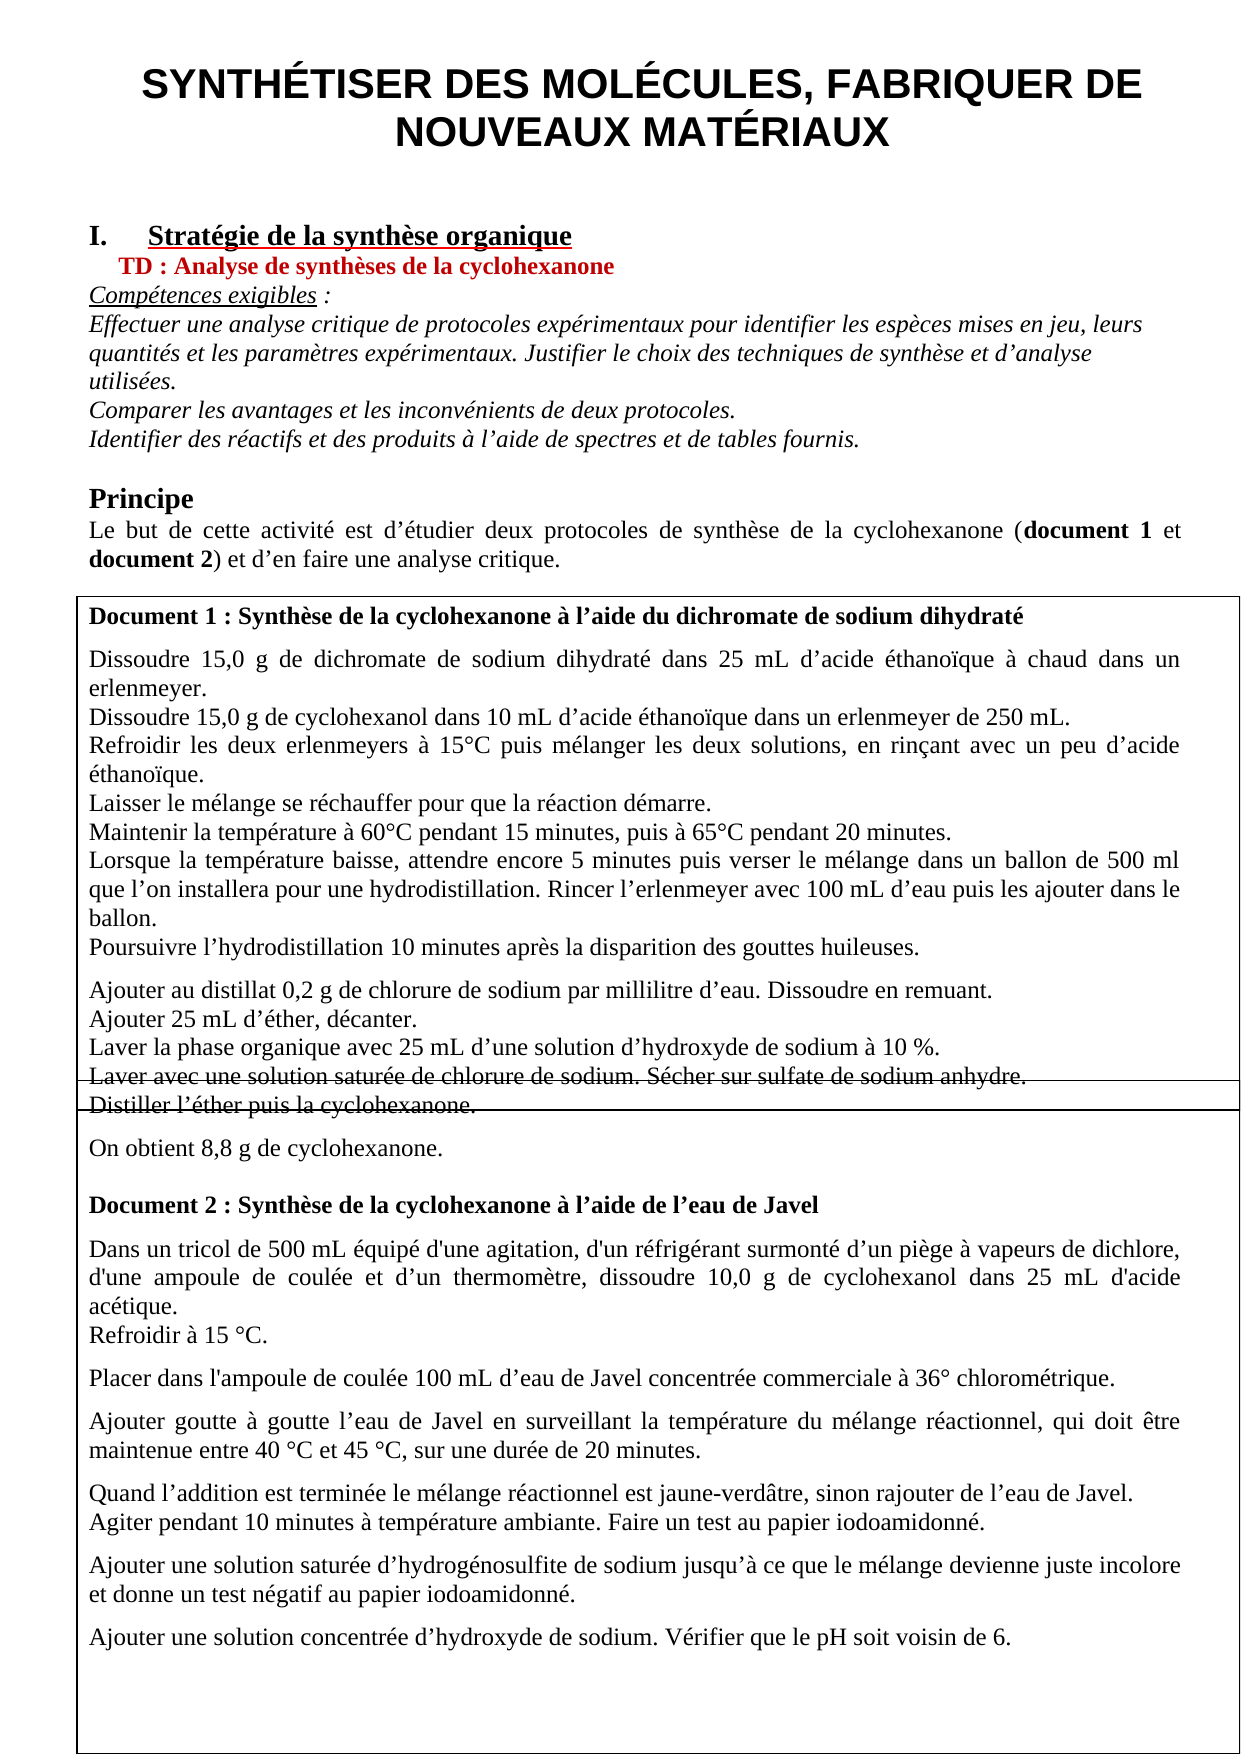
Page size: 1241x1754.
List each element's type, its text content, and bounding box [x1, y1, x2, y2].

text Principe [88, 481, 1181, 515]
text Refroidir les deux erlenmeyers à 15°C puis mélanger les deux solutions, en rinçant avec un peu d’acide éthanoïque. [88, 731, 1181, 788]
text Agiter pendant 10 minutes à température ambiante. Faire un test au papier iodoamidonné. [88, 1507, 1181, 1536]
text Comparer les avantages et les inconvénients de deux protocoles. [88, 395, 1181, 424]
text Maintenir la température à 60°C pendant 15 minutes, puis à 65°C pendant 20 minutes. [88, 817, 1181, 846]
text Document 2 : Synthèse de la cyclohexanone à l’aide de l’eau de Javel [88, 1191, 1181, 1219]
text Quand l’addition est terminée le mélange réactionnel est jaune-verdâtre, sinon rajouter de l’eau de Javel. [88, 1478, 1181, 1507]
text Dissoudre 15,0 g de cyclohexanol dans 10 mL d’acide éthanoïque dans un erlenmeyer de 250 mL. [88, 702, 1181, 731]
text Ajouter une solution saturée d’hydrogénosulfite de sodium jusqu’à ce que le mélange devienne juste incolore et donne un test négatif au papier iodoamidonné. [88, 1550, 1181, 1607]
text Dans un tricol de 500 mL équipé d'une agitation, d'un réfrigérant surmonté d’un piège à vapeurs de dichlore, d'une ampoule de coulée et d’un thermomètre, dissoudre 10,0 g de cyclohexanol dans 25 mL d'acide acétique. [88, 1234, 1181, 1320]
text Ajouter goutte à goutte l’eau de Javel en surveillant la température du mélange réactionnel, qui doit être maintenue entre 40 °C et 45 °C, sur une durée de 20 minutes. [88, 1406, 1181, 1464]
text Laisser le mélange se réchauffer pour que la réaction démarre. [88, 788, 1181, 817]
text Ajouter au distillat 0,2 g de chlorure de sodium par millilitre d’eau. Dissoudre en remuant. [88, 975, 1181, 1004]
text TD : Analyse de synthèses de la cyclohexanone [118, 251, 1181, 280]
text Document 1 : Synthèse de la cyclohexanone à l’aide du dichromate de sodium dihydraté [88, 601, 1181, 630]
text Laver la phase organique avec 25 mL d’une solution d’hydroxyde de sodium à 10 %. [88, 1032, 1181, 1061]
text Dissoudre 15,0 g de dichromate de sodium dihydraté dans 25 mL d’acide éthanoïque à chaud dans un erlenmeyer. [88, 644, 1181, 702]
text Ajouter 25 mL d’éther, décanter. [88, 1004, 1181, 1032]
text On obtient 8,8 g de cyclohexanone. [88, 1133, 1181, 1162]
text Laver avec une solution saturée de chlorure de sodium. Sécher sur sulfate de sodium anhydre. [88, 1061, 1181, 1080]
text Compétences exigibles : [88, 280, 1181, 309]
text Identifier des réactifs et des produits à l’aide de spectres et de tables fournis. [88, 424, 1181, 453]
text Distiller l’éther puis la cyclohexanone. [88, 1090, 1181, 1109]
text Lorsque la température baisse, attendre encore 5 minutes puis verser le mélange dans un ballon de 500 ml que l’on installera pour une hydrodistillation. Rincer l’erlenmeyer avec 100 mL d’eau puis les ajouter dans le ballon. [88, 846, 1181, 932]
text Laver avec une solution saturée de chlorure de sodium. Sécher sur sulfate de sodium anhydre. [88, 1081, 1181, 1090]
text [88, 1111, 1181, 1119]
text Poursuivre l’hydrodistillation 10 minutes après la disparition des gouttes huileuses. [88, 932, 1181, 961]
text Effectuer une analyse critique de protocoles expérimentaux pour identifier les espèces mises en jeu, leurs quantités et les paramètres expérimentaux. Justifier le choix des techniques de synthèse et d’analyse utilisées. [88, 309, 1181, 395]
text Ajouter une solution concentrée d’hydroxyde de sodium. Vérifier que le pH soit voisin de 6. [88, 1622, 1181, 1651]
text Le but de cette activité est d’étudier deux protocoles de synthèse de la cyclohexanone (document 1 et document 2) et d’en faire une analyse critique. [88, 515, 1181, 572]
list Stratégie de la synthèse organique [88, 218, 1181, 251]
text Synthétiser des molécules, fabriquer de nouveaux matériaux [103, 59, 1181, 155]
text Placer dans l'ampoule de coulée 100 mL d’eau de Javel concentrée commerciale à 36° chlorométrique. [88, 1363, 1181, 1392]
text Refroidir à 15 °C. [88, 1320, 1181, 1349]
